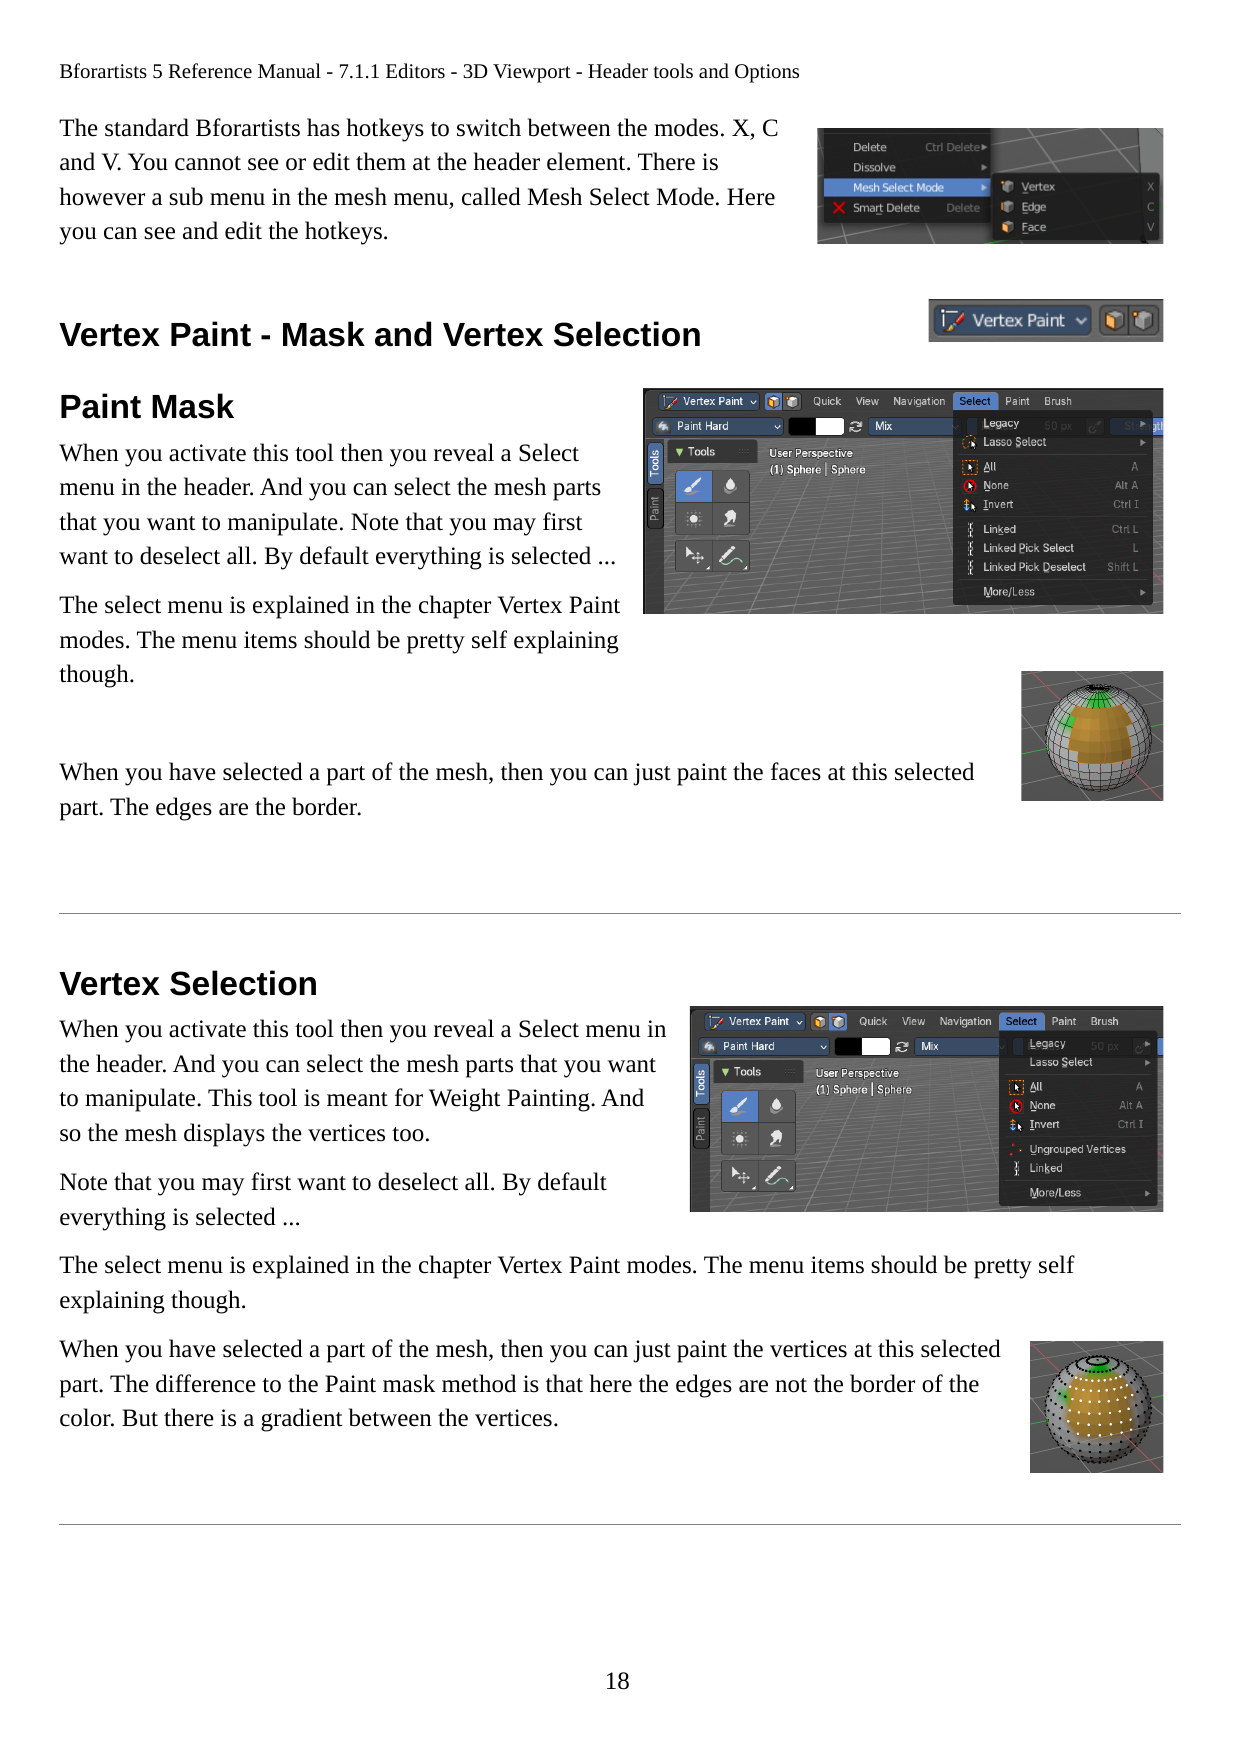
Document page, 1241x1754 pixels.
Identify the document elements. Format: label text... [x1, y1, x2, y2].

picture [689, 1006, 1164, 1212]
text The select menu is explained in the chapter Vertex Paint modes. The menu items should be pretty self explaining though. [59, 590, 1181, 688]
subtitle Vertex Selection [59, 963, 1181, 1002]
text When you have selected a part of the mesh, then you can just paint the vertices at this selected part. The difference to the Paint mask method is that here the edges are not the border of the color. But there is a gradient between the vertices. [59, 1334, 1181, 1432]
text The select menu is explained in the chapter Vertex Paint modes. The menu items should be pretty self explaining though. [59, 1251, 1181, 1314]
picture [817, 128, 1164, 244]
picture [928, 299, 1164, 342]
text When you have selected a part of the mesh, then you can just paint the faces at this selected part. The edges are the border. [59, 757, 1181, 821]
subtitle Paint Mask [59, 387, 1181, 425]
text The standard Bforartists has hotkeys to switch between the modes. X, C and V. You cannot see or edit them at the header element. There is however a sub menu in the mesh menu, called Mesh Select Mode. Here you can see and edit the hotkeys. [59, 113, 1181, 245]
text When you activate this tool then you reveal a Select menu in the header. And you can select the mesh parts that you want to manipulate. Note that you may first want to deselect all. By default everything is selected ... [59, 438, 643, 570]
picture [1030, 1341, 1164, 1473]
text Note that you may first want to deselect all. By default everything is selected ... [59, 1167, 1181, 1230]
subtitle Vertex Paint - Mask and Vertex Selection [59, 315, 1181, 353]
text When you activate this tool then you reveal a Select menu in the header. And you can select the mesh parts that you want to manipulate. This tool is meant for Weight Painting. And so the mesh displays the vertices too. [59, 1014, 689, 1147]
picture [643, 388, 1164, 614]
picture [1021, 671, 1164, 801]
